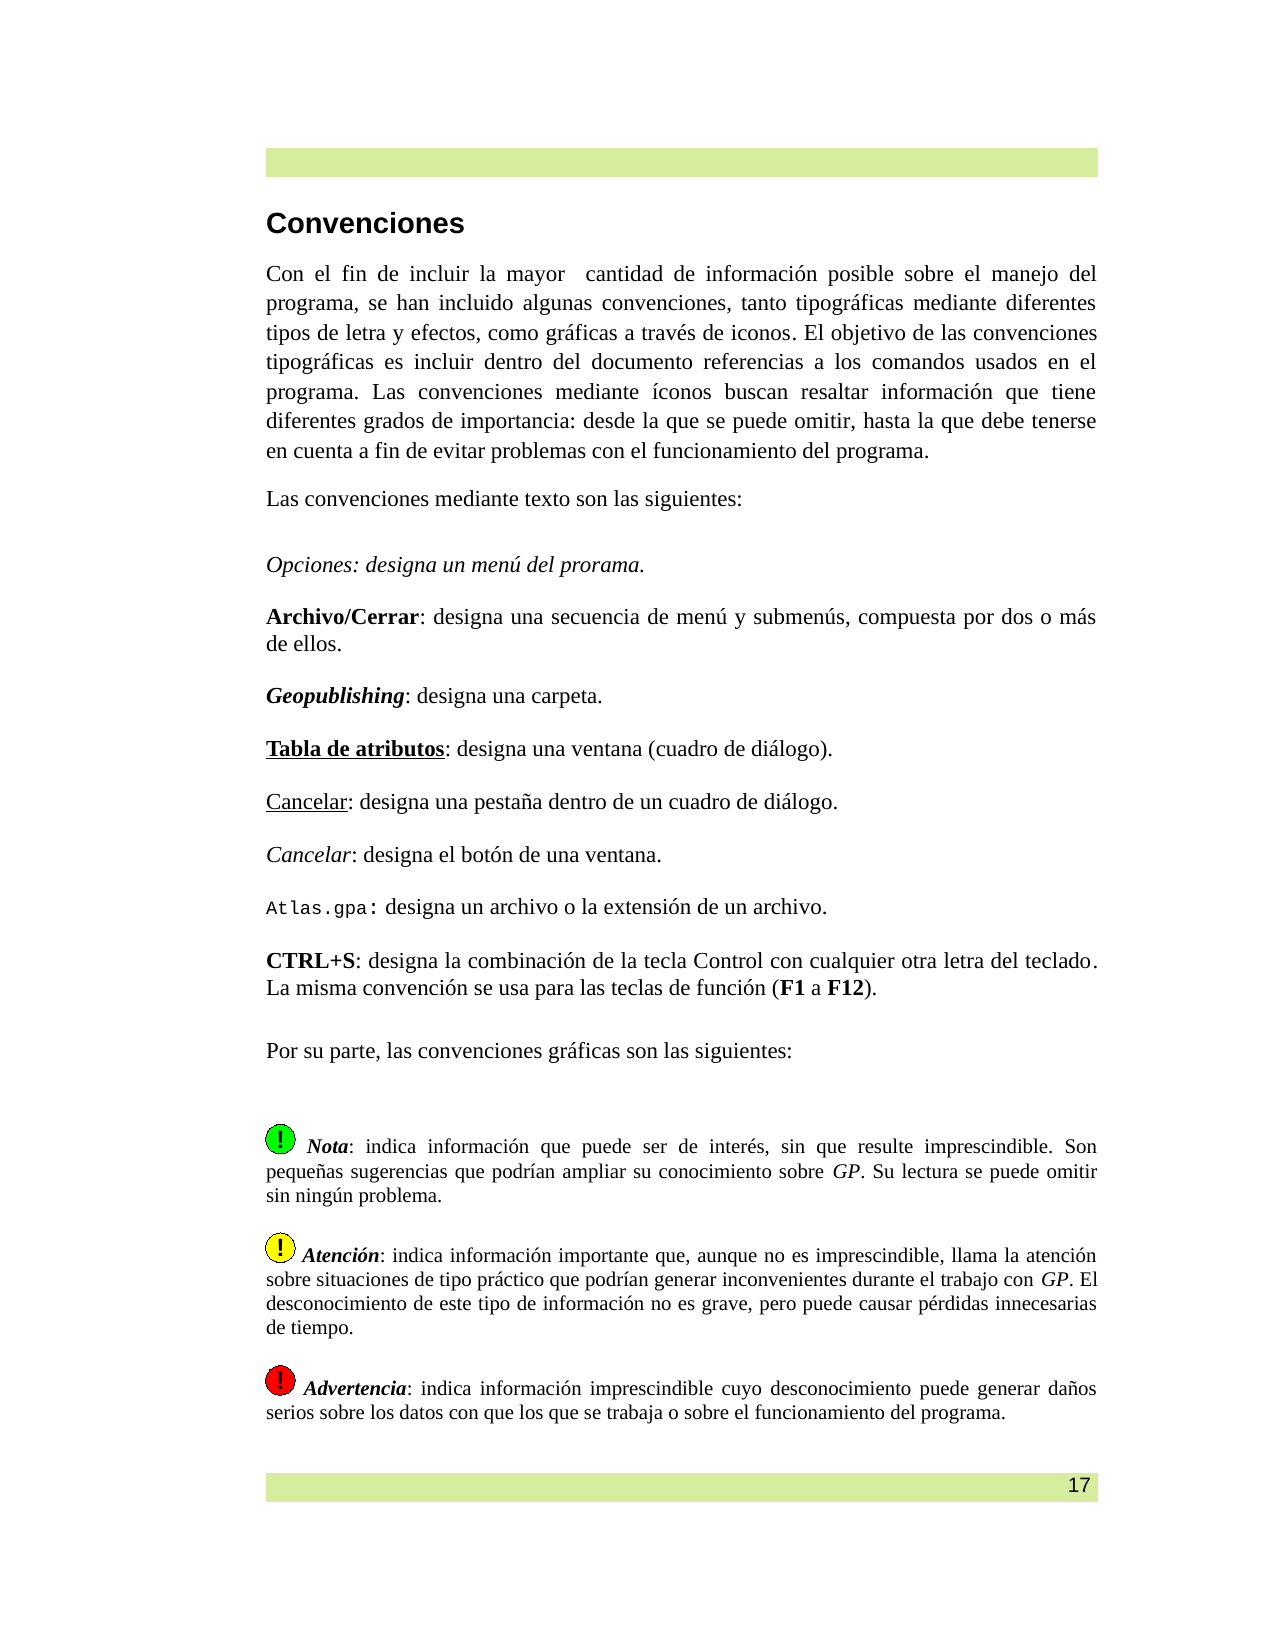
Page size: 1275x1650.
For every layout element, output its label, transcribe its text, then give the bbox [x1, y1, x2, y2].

text Atlas.gpa: designa un archivo o la extensión de un archivo. [266, 893, 1098, 921]
text Opciones: designa un menú del prorama. [266, 551, 1098, 577]
text Geopublishing: designa una carpeta. [266, 682, 1098, 709]
text Por su parte, las convenciones gráficas son las siguientes: [266, 1035, 1098, 1064]
text CTRL+S: designa la combinación de la tecla Control con cualquier otra letra del teclado. La misma convención se usa para las teclas de función (F1 a F12). [266, 947, 1098, 1000]
text Las convenciones mediante texto son las siguientes: [266, 482, 1098, 512]
text Tabla de atributos: designa una ventana (cuadro de diálogo). [266, 735, 1098, 762]
text Advertencia: indica información imprescindible cuyo desconocimiento puede generar daños serios sobre los datos con que los que se trabaja o sobre el funcionamiento del programa. [266, 1366, 1098, 1424]
text Atención: indica información importante que, aunque no es imprescindible, llama la atención sobre situaciones de tipo práctico que podrían generar inconvenientes durante el trabajo con GP. El desconocimiento de este tipo de información no es grave, pero puede causar pérdidas innecesarias de tiempo. [266, 1233, 1098, 1339]
text Cancelar: designa el botón de una ventana. [266, 841, 1098, 867]
subtitle Convenciones [266, 207, 1098, 240]
text Cancelar: designa una pestaña dentro de un cuadro de diálogo. [266, 788, 1098, 814]
text Con el fin de incluir la mayor cantidad de información posible sobre el manejo del programa, se han incluido algunas convenciones, tanto tipográficas mediante diferentes tipos de letra y efectos, como gráficas a través de iconos. El objetivo de las convenciones tipográficas es incluir dentro del documento referencias a los comandos usados en el programa. Las convenciones mediante íconos buscan resaltar información que tiene diferentes grados de importancia: desde la que se puede omitir, hasta la que debe tenerse en cuenta a fin de evitar problemas con el funcionamiento del programa. [266, 258, 1098, 464]
text Nota: indica información que puede ser de interés, sin que resulte imprescindible. Son pequeñas sugerencias que podrían ampliar su conocimiento sobre GP. Su lectura se puede omitir sin ningún problema. [266, 1124, 1098, 1207]
text Archivo/Cerrar: designa una secuencia de menú y submenús, compuesta por dos o más de ellos. [266, 603, 1098, 656]
